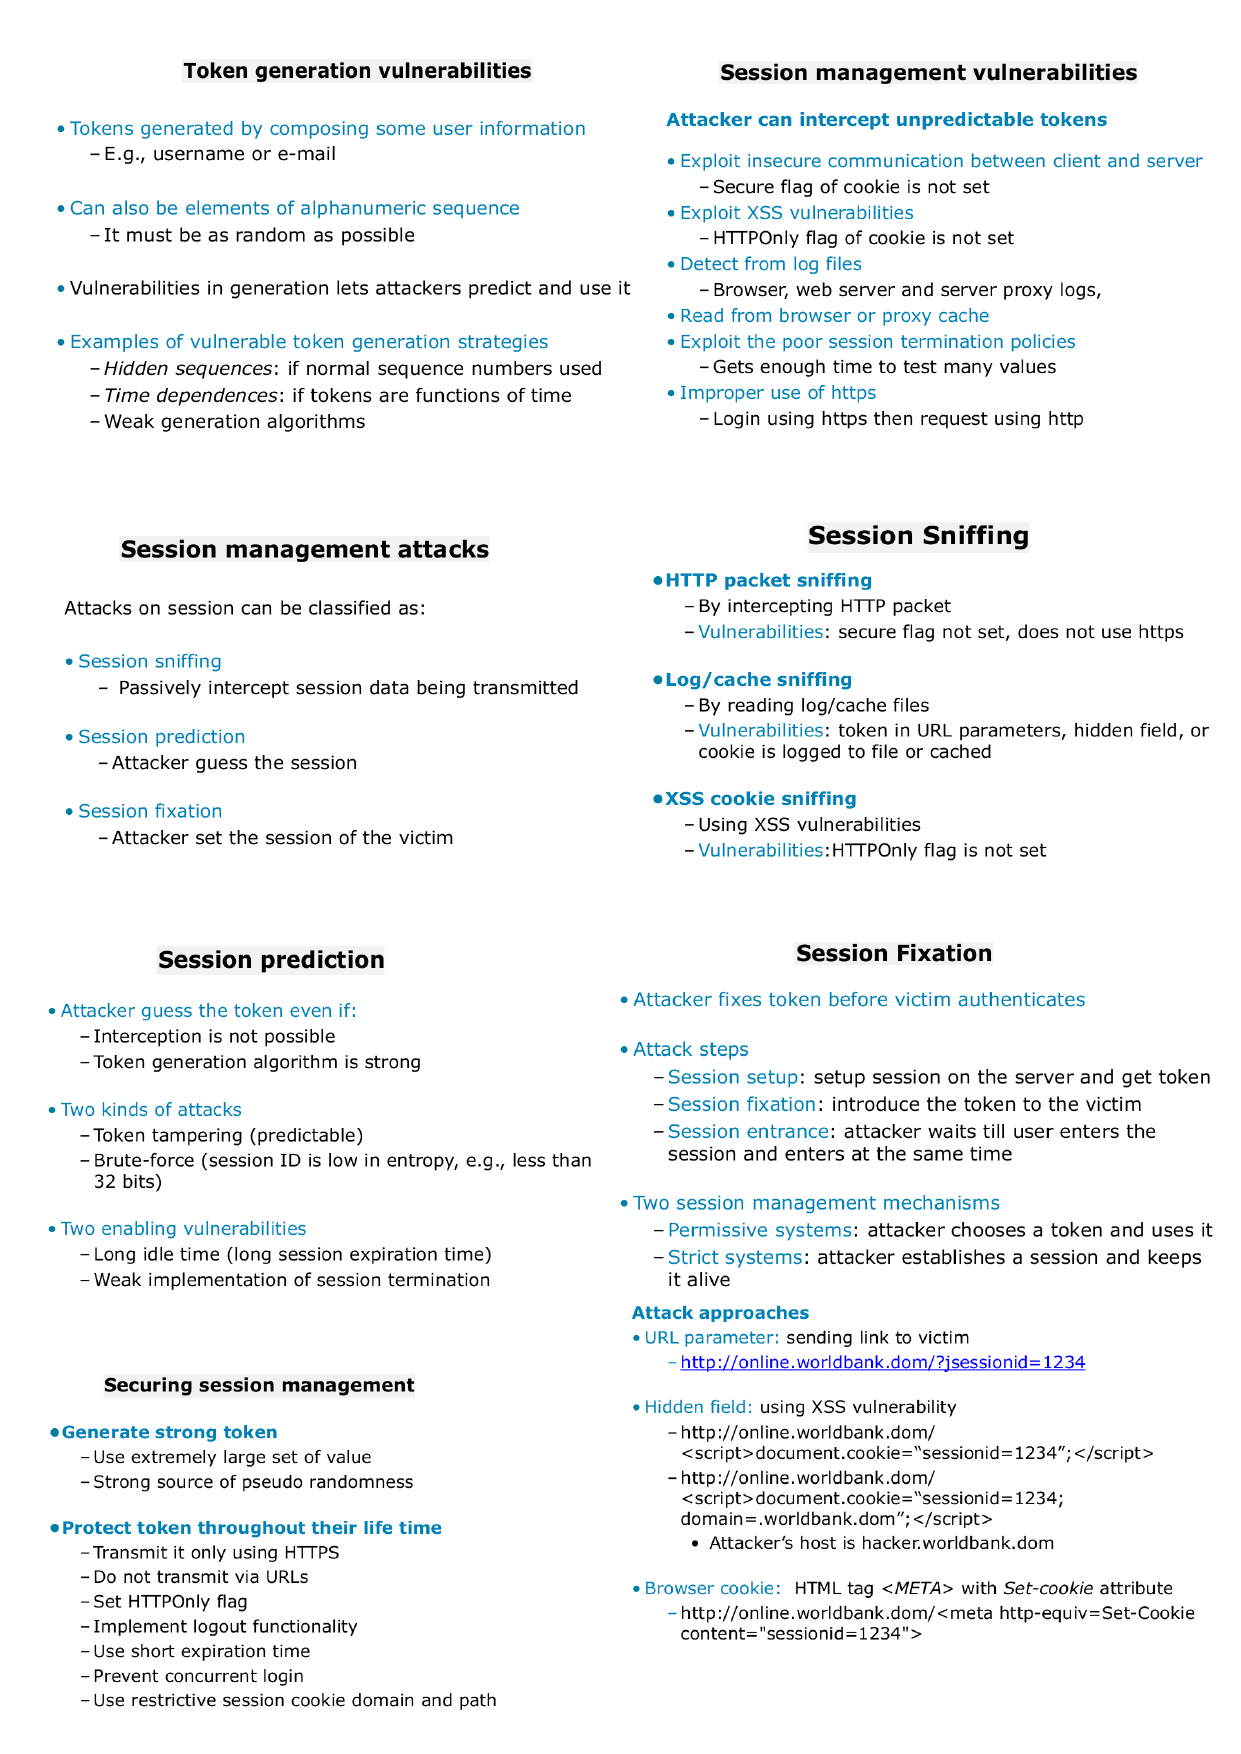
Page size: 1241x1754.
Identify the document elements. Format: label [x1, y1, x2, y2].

picture [45, 1001, 592, 1291]
picture [807, 522, 1030, 553]
picture [62, 597, 579, 849]
picture [630, 1302, 1196, 1647]
picture [156, 946, 385, 975]
picture [652, 570, 1210, 862]
picture [618, 988, 1216, 1292]
picture [119, 536, 490, 562]
picture [664, 108, 1205, 429]
picture [181, 59, 533, 83]
picture [49, 1424, 497, 1714]
picture [54, 117, 637, 433]
picture [103, 1374, 415, 1398]
picture [718, 61, 1138, 84]
picture [794, 942, 994, 965]
